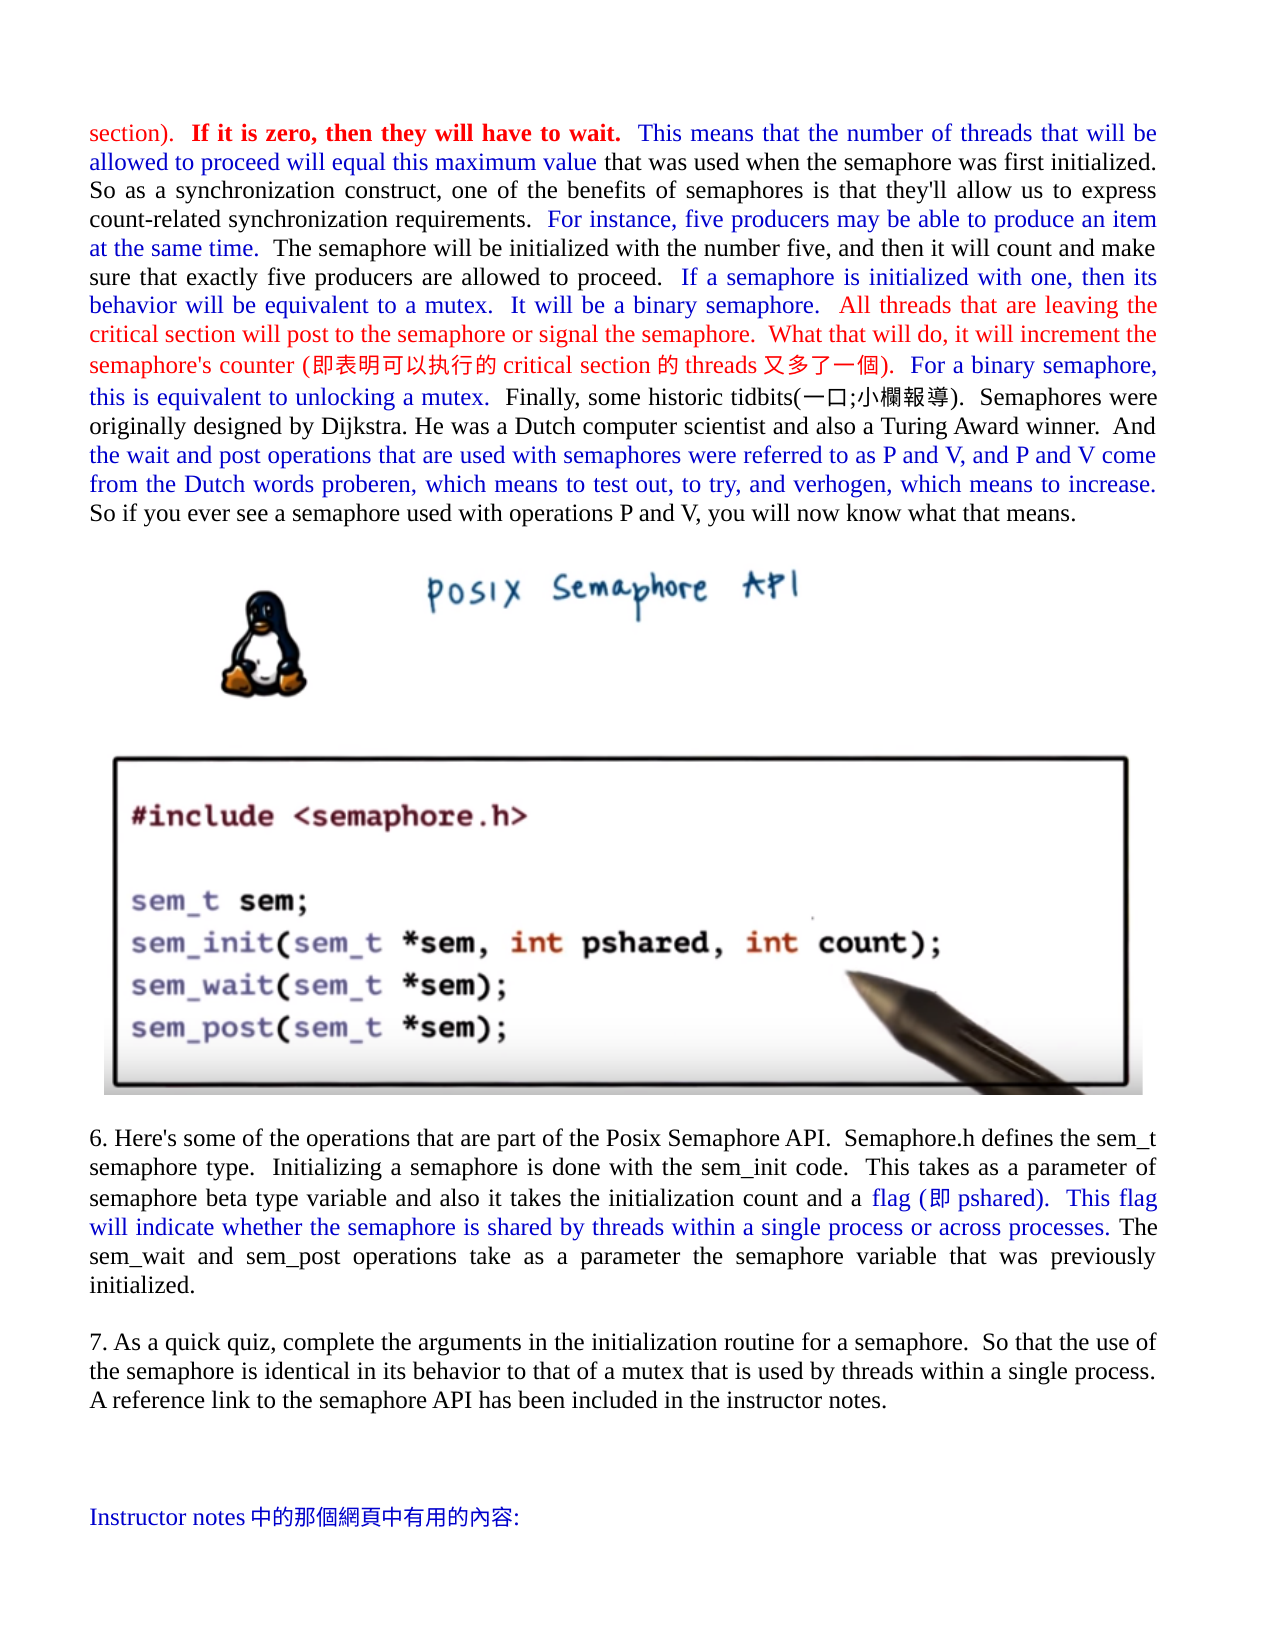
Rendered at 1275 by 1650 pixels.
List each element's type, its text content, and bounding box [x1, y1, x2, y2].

text 7. As a quick quiz, complete the arguments in the initialization routine for a semaphore. So that the use of the semaphore is identical in its behavior to that of a mutex that is used by threads within a single process. A reference link to the semaphore API has been included in the instructor notes. [89, 1327, 1158, 1413]
text section). If it is zero, then they will have to wait. This means that the number of threads that will be allowed to proceed will equal this maximum value that was used when the semaphore was first initialized. So as a synchronization construct, one of the benefits of semaphores is that they'll allow us to express count-related synchronization requirements. For instance, five producers may be able to produce an item at the same time. The semaphore will be initialized with the number five, and then it will count and make sure that exactly five producers are allowed to proceed. If a semaphore is initialized with one, then its behavior will be equivalent to a mutex. It will be a binary semaphore. All threads that are leaving the critical section will post to the semaphore or signal the semaphore. What that will do, it will increment the semaphore's counter (即表明可以执行的critical section的threads又多了一個). For a binary semaphore, this is equivalent to unlocking a mutex. Finally, some historic tidbits(一口;小欄報導). Semaphores were originally designed by Dijkstra. He was a Dutch computer scientist and also a Turing Award winner. And the wait and post operations that are used with semaphores were referred to as P and V, and P and V come from the Dutch words proberen, which means to test out, to try, and verhogen, which means to increase. So if you ever see a semaphore used with operations P and V, you will now know what that means. [89, 118, 1158, 526]
text 6. Here's some of the operations that are part of the Posix Semaphore API. Semaphore.h defines the sem_t semaphore type. Initializing a semaphore is done with the sem_init code. This takes as a parameter of semaphore beta type variable and also it takes the initialization count and a flag (即pshared). This flag will indicate whether the semaphore is shared by threads within a single process or across processes. The sem_wait and sem_post operations take as a parameter the semaphore variable that was previously initialized. [89, 1123, 1158, 1298]
picture [104, 555, 1143, 1095]
text Instructor notes中的那個網頁中有用的內容: [89, 1500, 1158, 1531]
